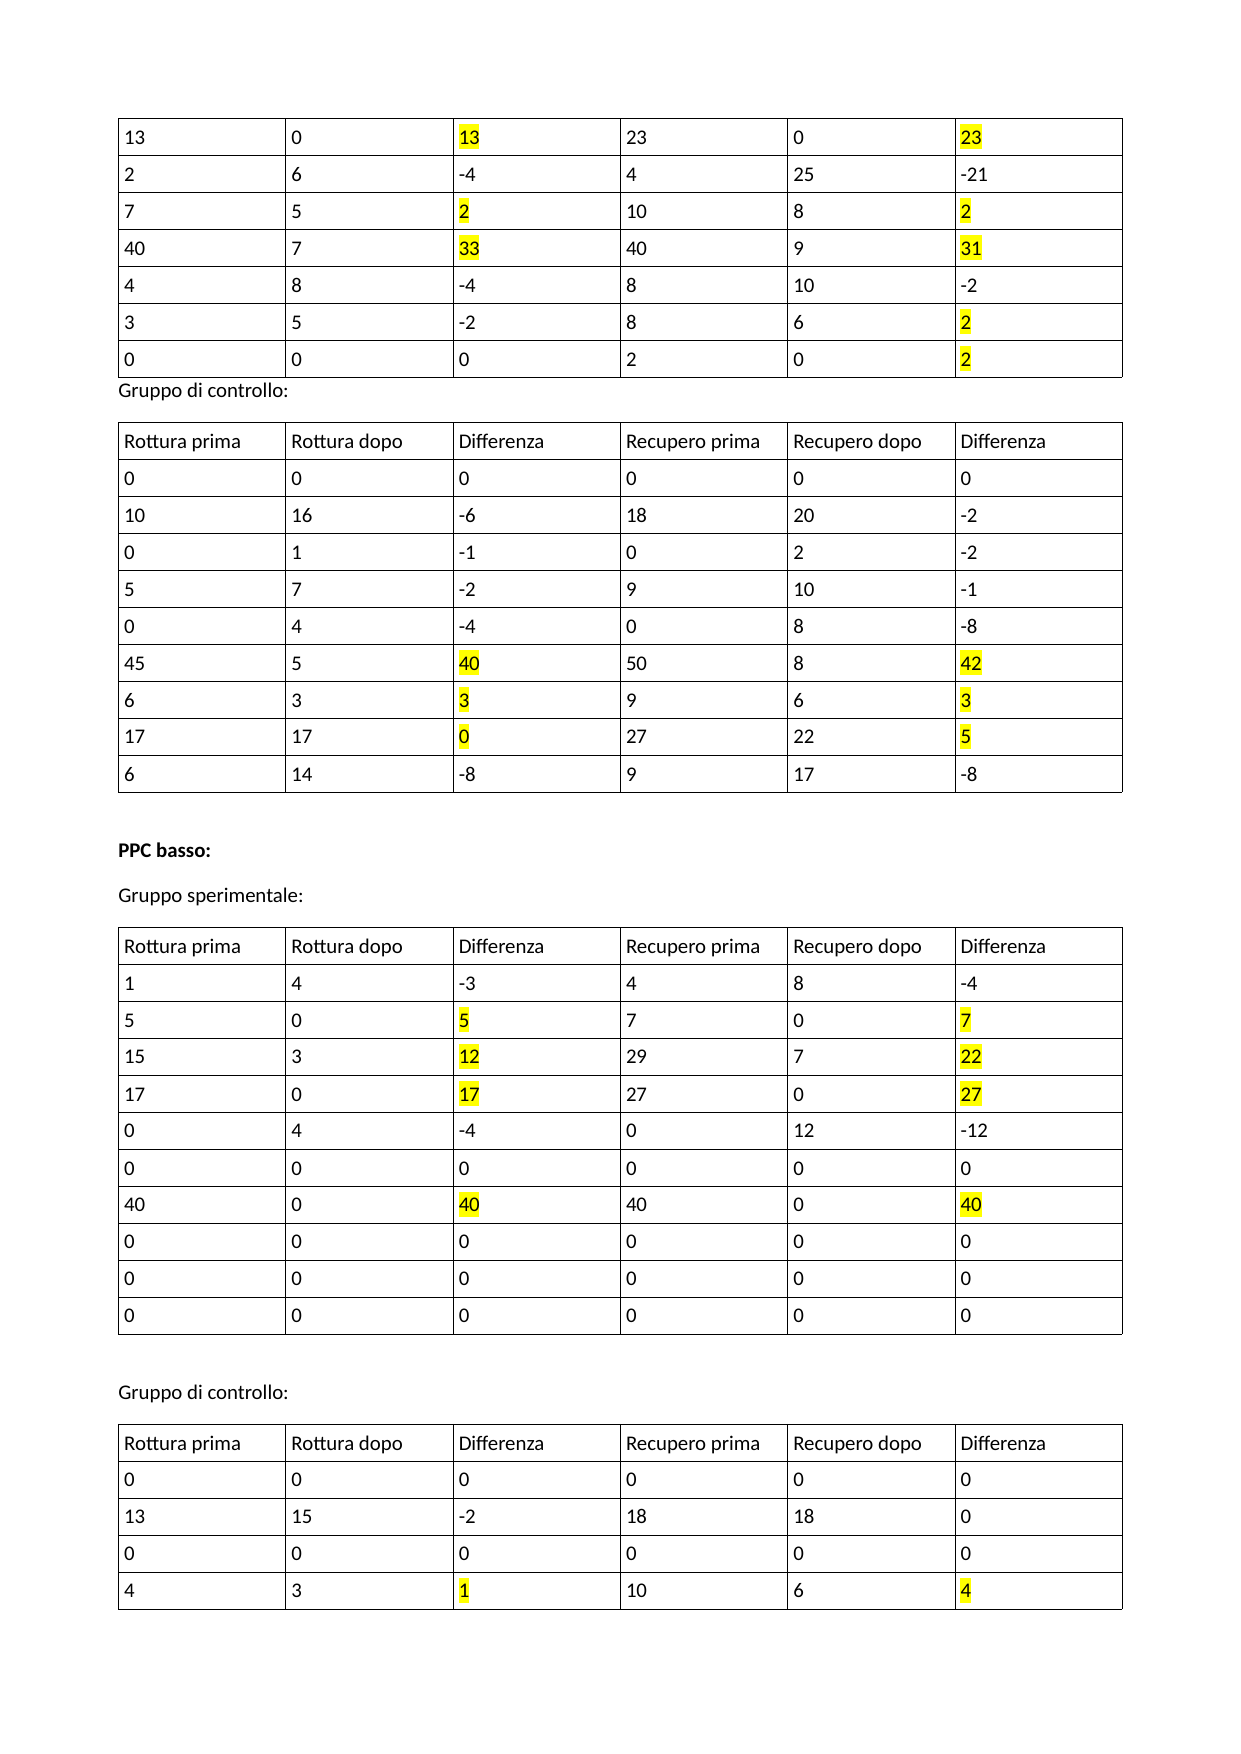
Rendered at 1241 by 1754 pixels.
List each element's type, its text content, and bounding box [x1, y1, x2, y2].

table_cell 0 [788, 1187, 955, 1223]
table_cell -8 [454, 756, 620, 792]
table_header Rottura dopo [286, 423, 453, 459]
table_header Differenza [956, 423, 1122, 459]
table_cell 0 [286, 1462, 453, 1498]
table_cell 0 [119, 1261, 285, 1297]
table_cell 17 [286, 719, 453, 755]
table_cell 2 [621, 341, 787, 377]
table_header Recupero dopo [788, 1425, 955, 1461]
table_cell 0 [454, 1150, 620, 1186]
table_cell 2 [454, 193, 620, 229]
table_cell 8 [286, 267, 453, 303]
table_cell 8 [788, 645, 955, 681]
table_cell 0 [286, 1261, 453, 1297]
table_cell 0 [454, 1298, 620, 1334]
table_cell 18 [621, 497, 787, 533]
table_cell -2 [956, 534, 1122, 570]
table_cell 22 [788, 719, 955, 755]
table_cell 0 [119, 608, 285, 644]
table_cell 0 [286, 341, 453, 377]
table_cell -4 [454, 156, 620, 192]
table_cell 0 [956, 1499, 1122, 1535]
table_header Recupero prima [621, 1425, 787, 1461]
table_cell 7 [788, 1039, 955, 1075]
table_cell 10 [119, 497, 285, 533]
table_cell 0 [621, 1261, 787, 1297]
table_header Rottura prima [119, 1425, 285, 1461]
table_cell 0 [788, 119, 955, 155]
table_cell 0 [788, 1298, 955, 1334]
table_cell 0 [621, 460, 787, 496]
table_cell 1 [454, 1573, 620, 1609]
table_cell 17 [119, 719, 285, 755]
table_cell 4 [956, 1573, 1122, 1609]
table_cell 1 [119, 965, 285, 1001]
text Gruppo di controllo: [118, 378, 1122, 402]
table_cell 0 [788, 1462, 955, 1498]
table_cell 0 [621, 1113, 787, 1149]
table_cell 23 [956, 119, 1122, 155]
table_cell -1 [454, 534, 620, 570]
table_cell 0 [788, 341, 955, 377]
table_cell -2 [956, 497, 1122, 533]
table_cell 40 [956, 1187, 1122, 1223]
table_cell 18 [788, 1499, 955, 1535]
table_cell 0 [788, 1261, 955, 1297]
table_cell 10 [788, 267, 955, 303]
table_cell 0 [956, 1261, 1122, 1297]
table_cell -2 [454, 571, 620, 607]
table_cell 3 [956, 682, 1122, 718]
table_cell 0 [956, 1224, 1122, 1260]
table_cell 0 [454, 1462, 620, 1498]
table_cell 18 [621, 1499, 787, 1535]
table_cell 0 [119, 1462, 285, 1498]
table_cell 8 [621, 267, 787, 303]
table_cell 5 [454, 1002, 620, 1038]
table_cell 4 [286, 1113, 453, 1149]
table_cell 2 [956, 193, 1122, 229]
table_header Recupero prima [621, 423, 787, 459]
table_header Differenza [454, 1425, 620, 1461]
table_cell 31 [956, 230, 1122, 266]
table_header Rottura prima [119, 423, 285, 459]
table_cell -4 [454, 608, 620, 644]
table_cell 0 [956, 1150, 1122, 1186]
table_header Differenza [956, 928, 1122, 964]
table_cell 1 [286, 534, 453, 570]
table_cell 4 [286, 965, 453, 1001]
table_cell -8 [956, 756, 1122, 792]
table_cell 5 [286, 193, 453, 229]
text Gruppo sperimentale: [118, 882, 1122, 907]
table_cell 4 [621, 156, 787, 192]
table_cell 8 [788, 193, 955, 229]
table_cell 12 [788, 1113, 955, 1149]
table_cell 3 [286, 682, 453, 718]
table_cell 27 [956, 1076, 1122, 1112]
table_cell 45 [119, 645, 285, 681]
table_cell 3 [454, 682, 620, 718]
table_cell 0 [286, 1002, 453, 1038]
table_cell 40 [119, 230, 285, 266]
table_cell 0 [956, 1462, 1122, 1498]
table_cell 5 [286, 304, 453, 340]
text Gruppo di controllo: [118, 1379, 1122, 1404]
table_cell 50 [621, 645, 787, 681]
table_cell 0 [454, 460, 620, 496]
table_cell -6 [454, 497, 620, 533]
table_cell 14 [286, 756, 453, 792]
table_cell 7 [119, 193, 285, 229]
table_cell 16 [286, 497, 453, 533]
table_cell 0 [788, 1224, 955, 1260]
table_cell 0 [788, 1150, 955, 1186]
table_cell 0 [788, 1536, 955, 1572]
table_cell 42 [956, 645, 1122, 681]
table_cell 3 [286, 1573, 453, 1609]
table_cell 40 [621, 230, 787, 266]
table_cell 9 [621, 682, 787, 718]
table_cell 0 [286, 1298, 453, 1334]
table_cell 0 [454, 1224, 620, 1260]
table_cell 0 [621, 608, 787, 644]
table_cell 15 [286, 1499, 453, 1535]
table_cell 0 [119, 1113, 285, 1149]
table_cell 0 [119, 1224, 285, 1260]
table_cell 12 [454, 1039, 620, 1075]
table_cell -1 [956, 571, 1122, 607]
table_cell -4 [454, 267, 620, 303]
table_cell 5 [119, 571, 285, 607]
table_cell 17 [788, 756, 955, 792]
table_cell 0 [286, 1076, 453, 1112]
table_cell 9 [621, 756, 787, 792]
table_header Differenza [454, 928, 620, 964]
table_cell 5 [956, 719, 1122, 755]
table_cell 0 [119, 1536, 285, 1572]
table_cell 2 [119, 156, 285, 192]
table_cell 4 [286, 608, 453, 644]
table_cell 6 [788, 304, 955, 340]
table_cell 5 [286, 645, 453, 681]
table_cell 9 [621, 571, 787, 607]
table_cell -2 [454, 1499, 620, 1535]
table_cell 0 [286, 1224, 453, 1260]
table_cell -8 [956, 608, 1122, 644]
table_cell 9 [788, 230, 955, 266]
table_cell 6 [119, 756, 285, 792]
table_cell 40 [454, 645, 620, 681]
table_cell 27 [621, 1076, 787, 1112]
table_cell 0 [956, 1298, 1122, 1334]
table_cell 0 [119, 460, 285, 496]
text PPC basso: [118, 837, 1122, 862]
table_cell 0 [286, 460, 453, 496]
table_cell 0 [956, 1536, 1122, 1572]
table_cell 0 [621, 1536, 787, 1572]
table_header Differenza [956, 1425, 1122, 1461]
table_cell 0 [621, 534, 787, 570]
table_header Recupero prima [621, 928, 787, 964]
table_cell 2 [788, 534, 955, 570]
table_cell 7 [286, 230, 453, 266]
table_cell 10 [621, 193, 787, 229]
table_cell 33 [454, 230, 620, 266]
table_cell 7 [956, 1002, 1122, 1038]
table_cell 0 [119, 1298, 285, 1334]
table_cell 8 [788, 965, 955, 1001]
table_header Recupero dopo [788, 423, 955, 459]
table_cell 0 [788, 460, 955, 496]
table_cell -21 [956, 156, 1122, 192]
table_cell 0 [621, 1224, 787, 1260]
table_cell 8 [621, 304, 787, 340]
table_cell -4 [454, 1113, 620, 1149]
table_cell 0 [286, 1150, 453, 1186]
table_cell 7 [621, 1002, 787, 1038]
table_cell 17 [119, 1076, 285, 1112]
table_cell 23 [621, 119, 787, 155]
table_cell 6 [788, 682, 955, 718]
table_cell -4 [956, 965, 1122, 1001]
table_cell 0 [286, 1536, 453, 1572]
table_cell 4 [621, 965, 787, 1001]
table_cell -3 [454, 965, 620, 1001]
table_cell 3 [286, 1039, 453, 1075]
table_cell 0 [454, 341, 620, 377]
table_cell -2 [956, 267, 1122, 303]
table_cell 13 [454, 119, 620, 155]
table_cell 0 [621, 1150, 787, 1186]
table_cell 0 [119, 341, 285, 377]
table_cell 17 [454, 1076, 620, 1112]
table_header Differenza [454, 423, 620, 459]
table_cell 29 [621, 1039, 787, 1075]
table_cell 10 [621, 1573, 787, 1609]
table_cell 0 [621, 1462, 787, 1498]
table_cell 10 [788, 571, 955, 607]
table_cell -12 [956, 1113, 1122, 1149]
table_cell 7 [286, 571, 453, 607]
table_cell 0 [119, 1150, 285, 1186]
table_header Rottura prima [119, 928, 285, 964]
table_cell 13 [119, 1499, 285, 1535]
table_cell 5 [119, 1002, 285, 1038]
table_header Recupero dopo [788, 928, 955, 964]
table_cell 6 [119, 682, 285, 718]
table_cell 0 [286, 119, 453, 155]
table_cell 0 [788, 1076, 955, 1112]
table_cell 40 [119, 1187, 285, 1223]
table_cell 0 [119, 534, 285, 570]
table_cell 13 [119, 119, 285, 155]
table_cell 4 [119, 267, 285, 303]
table_cell 3 [119, 304, 285, 340]
table_cell 40 [454, 1187, 620, 1223]
table_cell 0 [454, 719, 620, 755]
table_header Rottura dopo [286, 1425, 453, 1461]
table_cell 8 [788, 608, 955, 644]
table_cell 6 [286, 156, 453, 192]
table_cell 40 [621, 1187, 787, 1223]
table_cell 6 [788, 1573, 955, 1609]
table_cell 22 [956, 1039, 1122, 1075]
table_header Rottura dopo [286, 928, 453, 964]
table_cell 0 [621, 1298, 787, 1334]
table_cell 0 [286, 1187, 453, 1223]
table_cell 2 [956, 304, 1122, 340]
table_cell -2 [454, 304, 620, 340]
table_cell 27 [621, 719, 787, 755]
table_cell 15 [119, 1039, 285, 1075]
table_cell 4 [119, 1573, 285, 1609]
table_cell 0 [454, 1261, 620, 1297]
table_cell 20 [788, 497, 955, 533]
table_cell 0 [788, 1002, 955, 1038]
table_cell 25 [788, 156, 955, 192]
table_cell 2 [956, 341, 1122, 377]
table_cell 0 [956, 460, 1122, 496]
table_cell 0 [454, 1536, 620, 1572]
